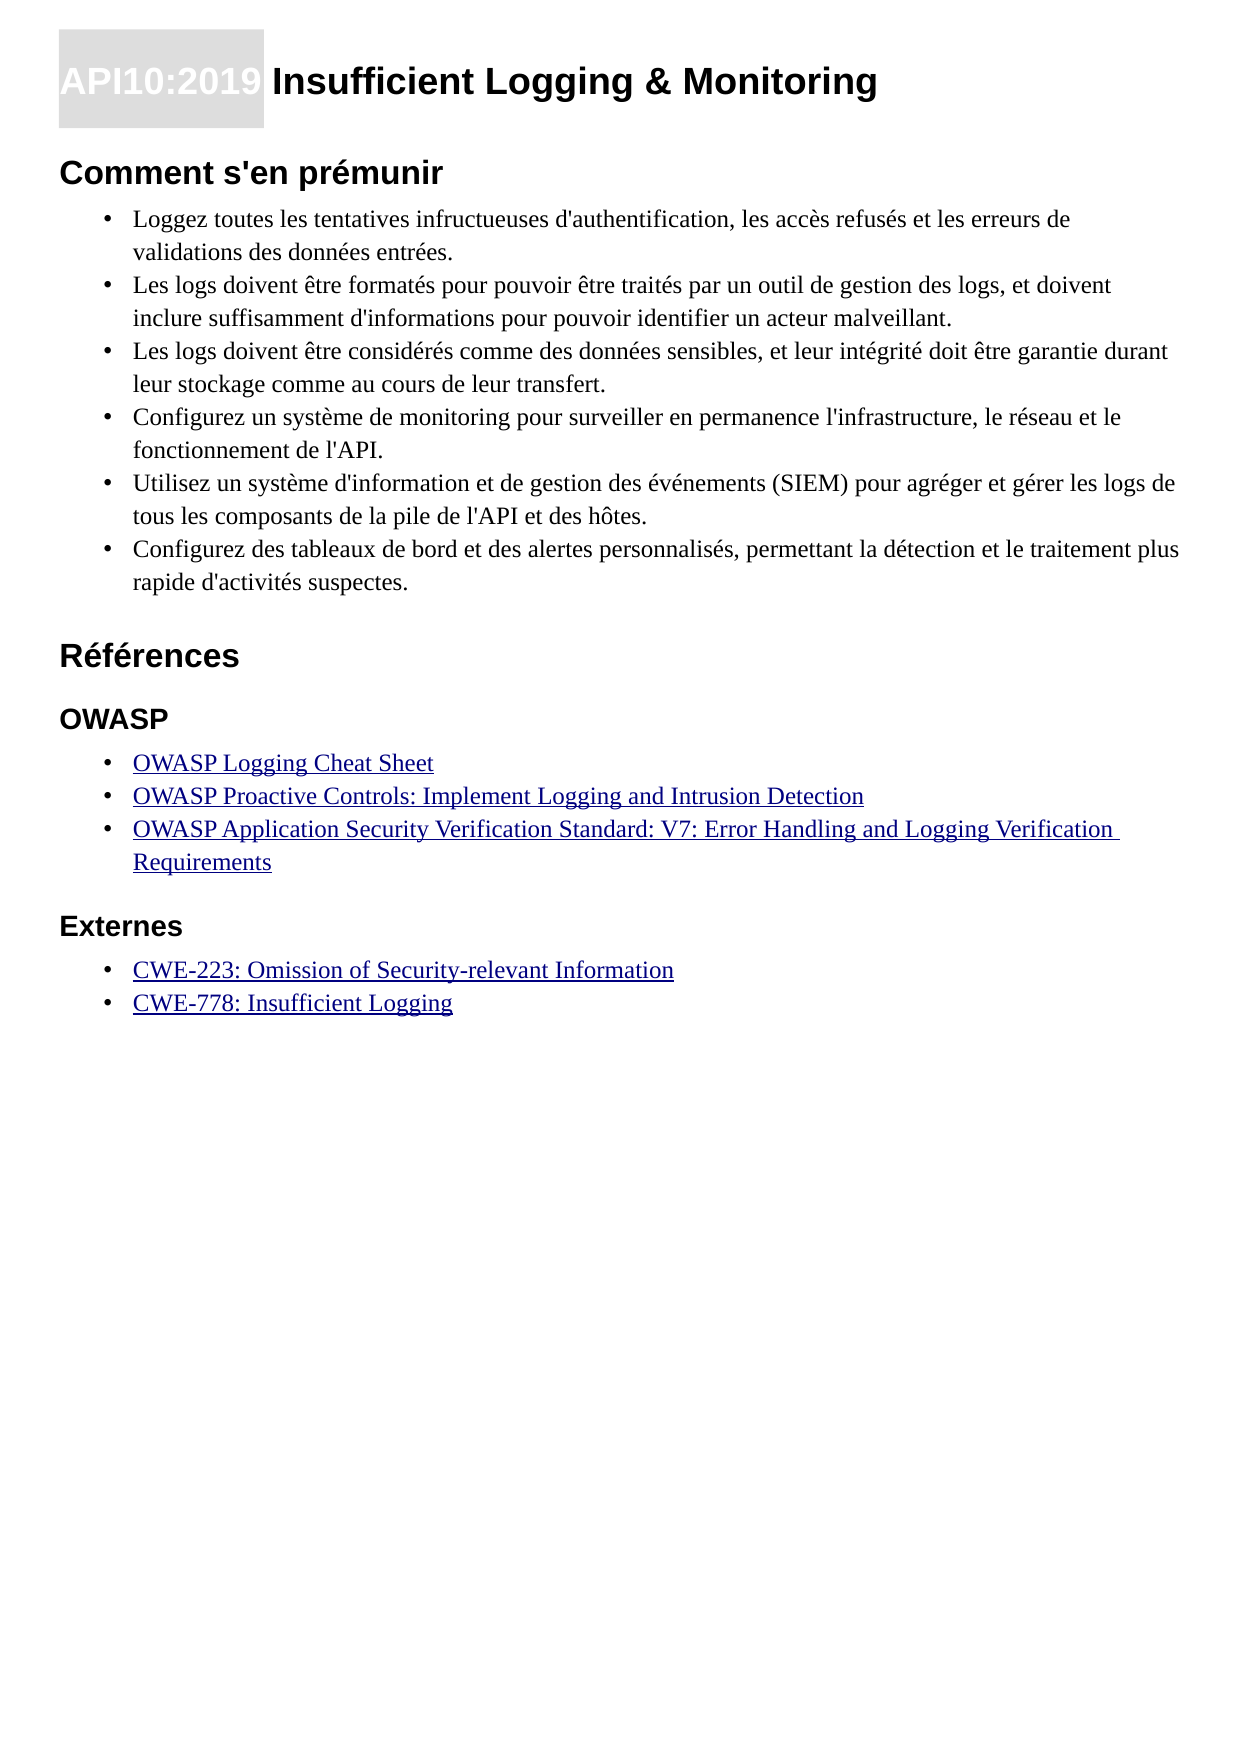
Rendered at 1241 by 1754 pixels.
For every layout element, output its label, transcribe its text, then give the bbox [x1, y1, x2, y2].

list OWASP Application Security Verification Standard: V7: Error Handling and Logging Verification Requirements [103, 814, 1181, 876]
subtitle OWASP [59, 702, 1181, 735]
subtitle Externes [59, 909, 1181, 943]
list OWASP Proactive Controls: Implement Logging and Intrusion Detection [103, 781, 1181, 809]
list Utilisez un système d'information et de gestion des événements (SIEM) pour agréger et gérer les logs de tous les composants de la pile de l'API et des hôtes. [103, 468, 1181, 530]
list CWE-778: Insufficient Logging [103, 988, 1181, 1017]
list Les logs doivent être considérés comme des données sensibles, et leur intégrité doit être garantie durant leur stockage comme au cours de leur transfert. [103, 336, 1181, 398]
list Configurez des tableaux de bord et des alertes personnalisés, permettant la détection et le traitement plus rapide d'activités suspectes. [103, 534, 1181, 596]
list CWE-223: Omission of Security-relevant Information [103, 955, 1181, 984]
list Les logs doivent être formatés pour pouvoir être traités par un outil de gestion des logs, et doivent inclure suffisamment d'informations pour pouvoir identifier un acteur malveillant. [103, 270, 1181, 332]
list Configurez un système de monitoring pour surveiller en permanence l'infrastructure, le réseau et le fonctionnement de l'API. [103, 402, 1181, 464]
subtitle Références [59, 636, 1181, 674]
list Loggez toutes les tentatives infructueuses d'authentification, les accès refusés et les erreurs de validations des données entrées. [103, 204, 1181, 266]
list OWASP Logging Cheat Sheet [103, 748, 1181, 777]
subtitle Comment s'en prémunir [59, 153, 1181, 192]
